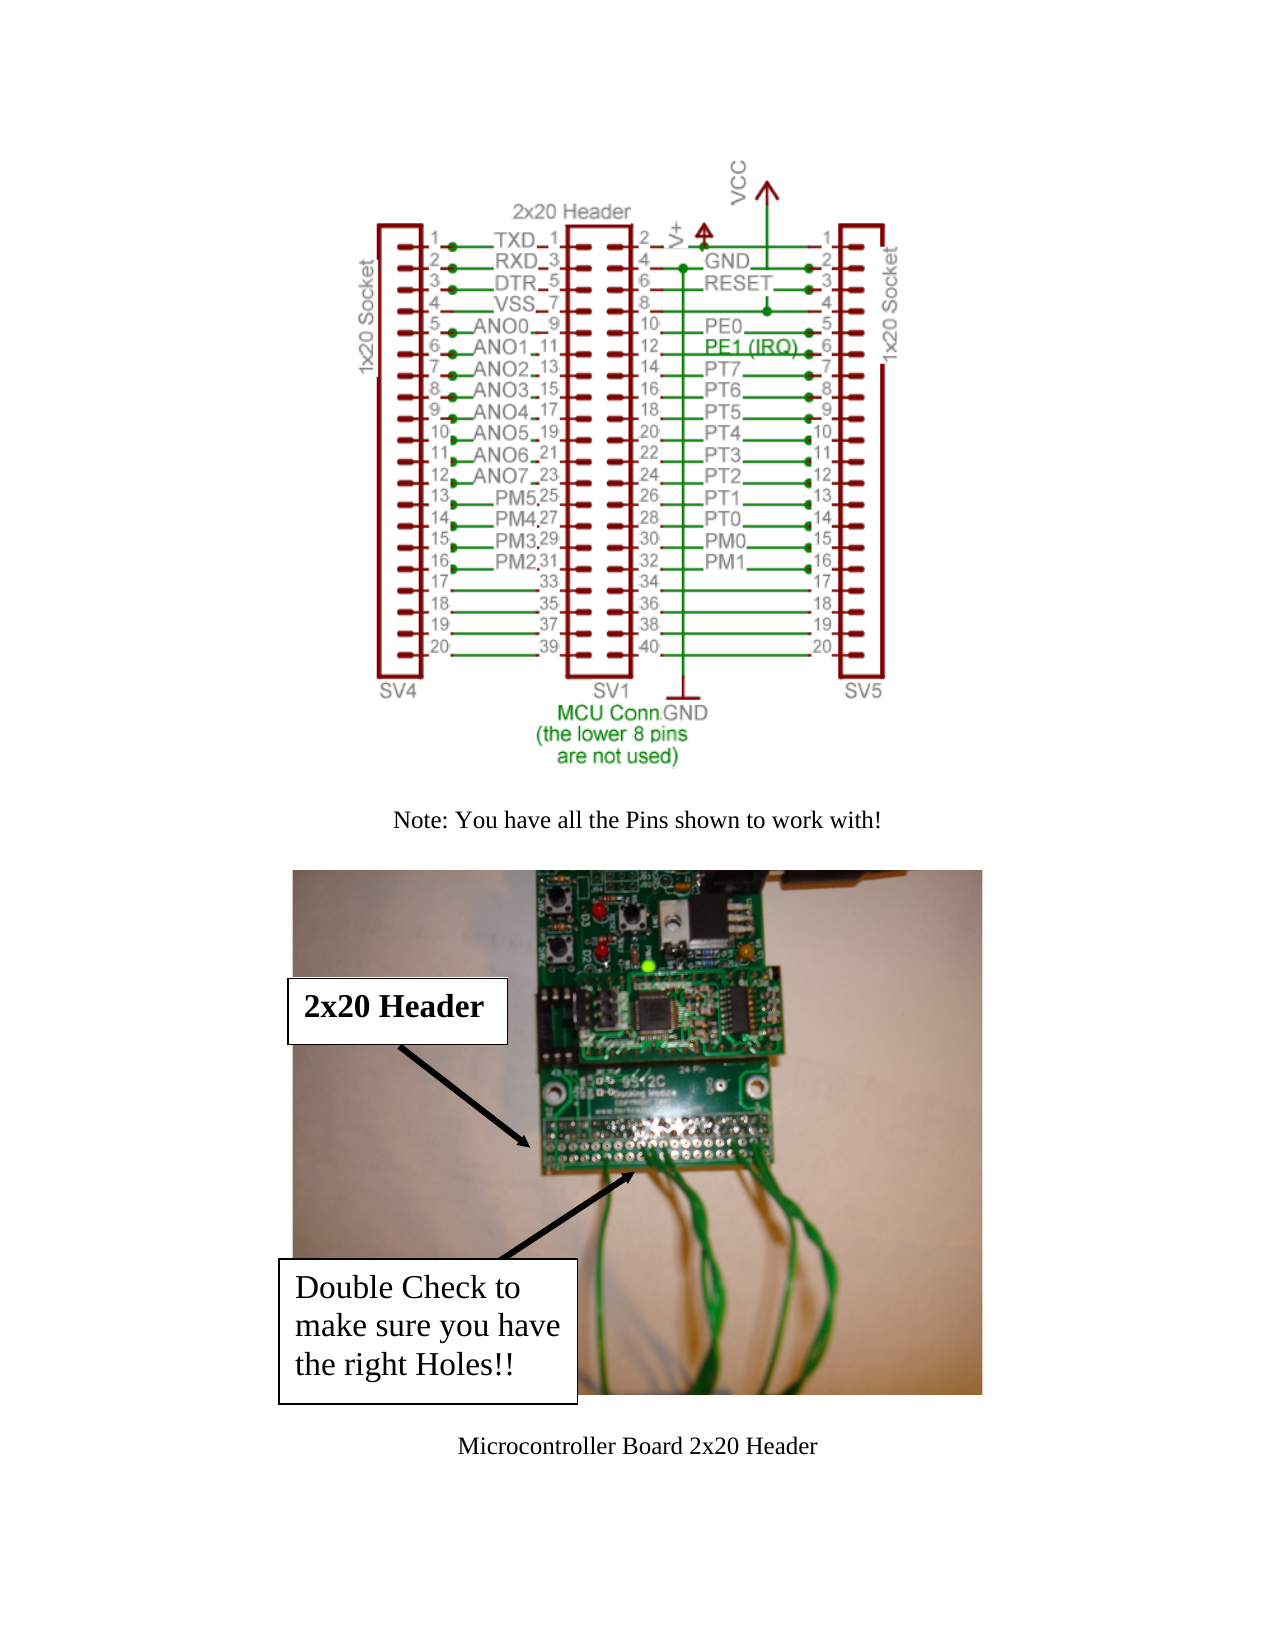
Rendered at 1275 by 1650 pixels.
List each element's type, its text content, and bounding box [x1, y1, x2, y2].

text Note: You have all the Pins shown to work with! [187, 805, 1087, 834]
picture [292, 870, 983, 1395]
text Double Check to make sure you have the right Holes!! [295, 1267, 562, 1382]
text 2x20 Header [304, 987, 492, 1025]
text Microcontroller Board 2x20 Header [187, 1431, 1087, 1460]
picture [349, 157, 926, 769]
